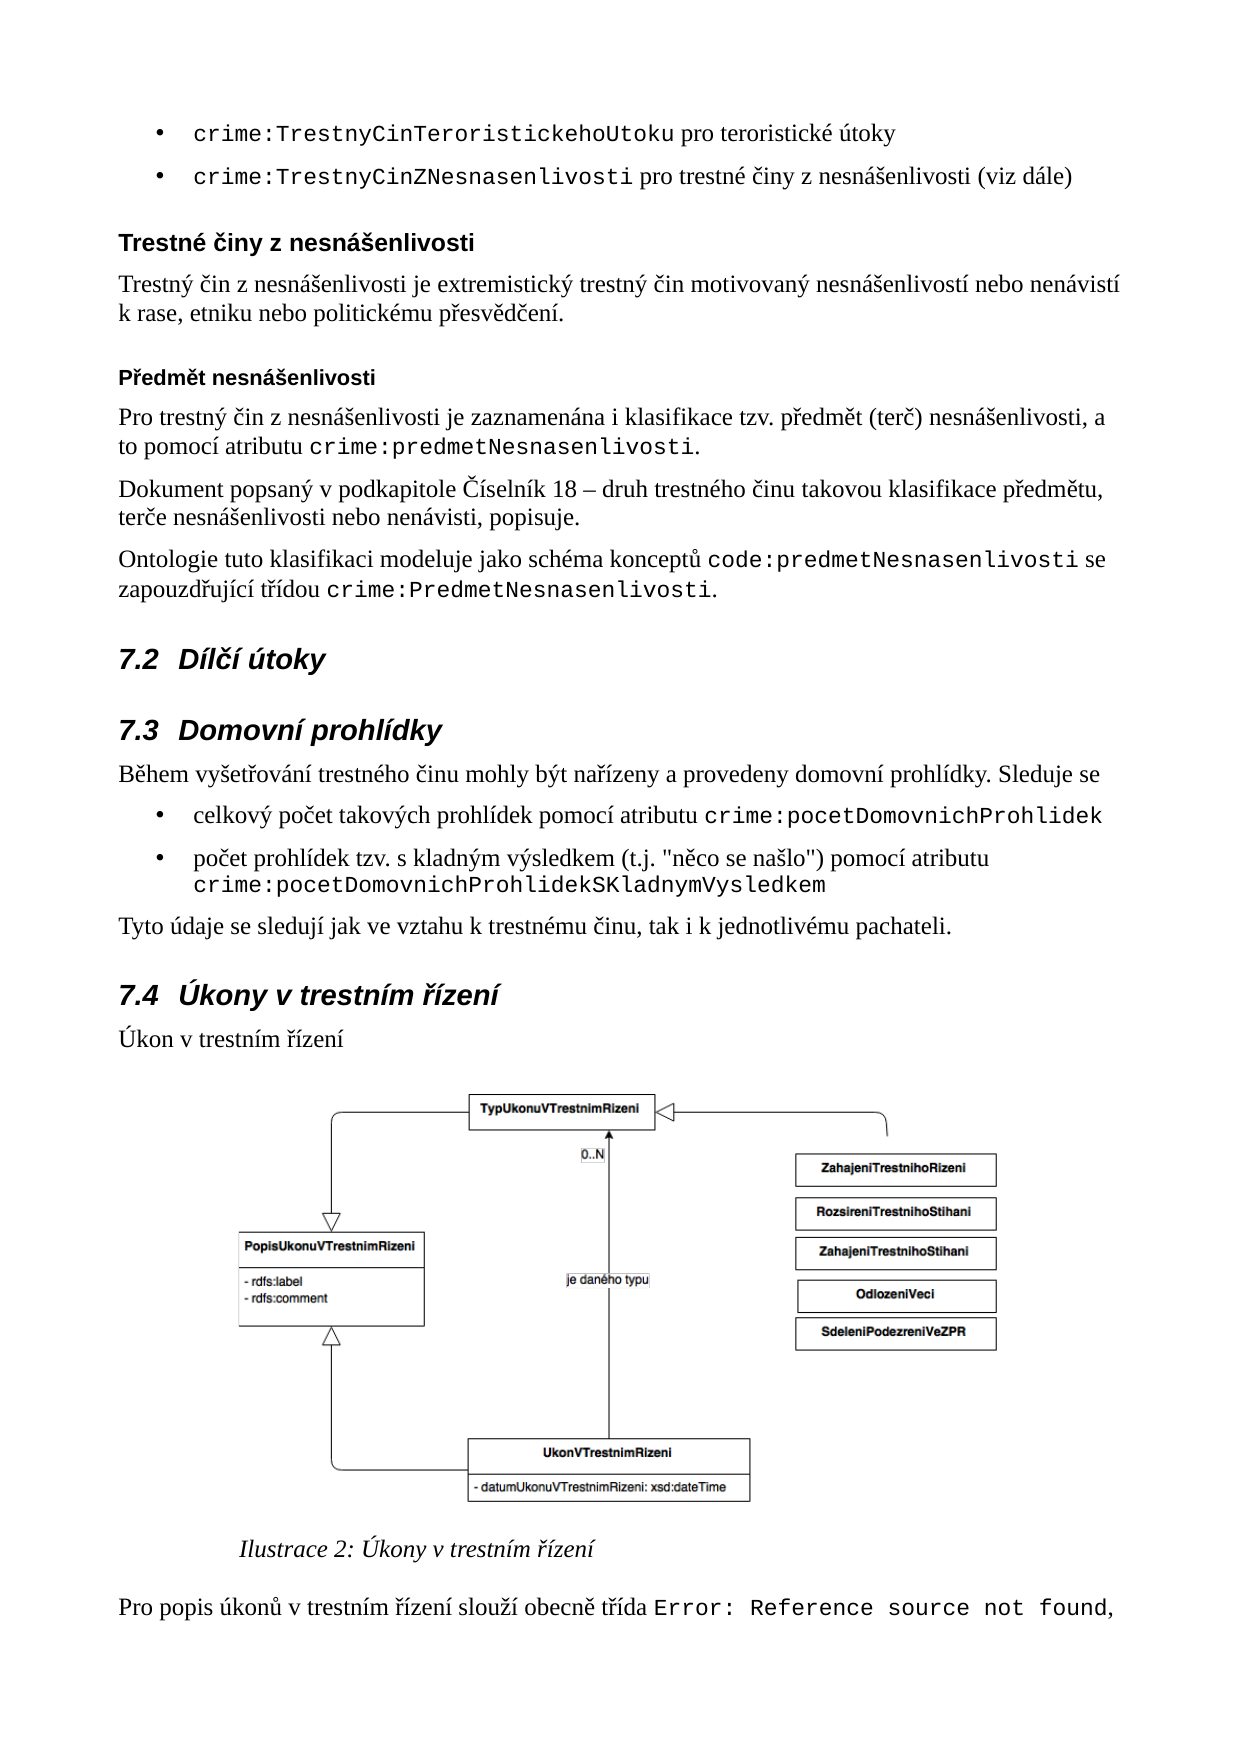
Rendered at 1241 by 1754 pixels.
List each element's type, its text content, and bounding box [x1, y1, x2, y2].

text Pro trestný čin z nesnášenlivosti je zaznamenána i klasifikace tzv. předmět (terč) nesnášenlivosti, a to pomocí atributu crime:predmetNesnasenlivosti. [118, 402, 1122, 461]
subtitle Domovní prohlídky [118, 713, 1122, 746]
list crime:TrestnyCinZNesnasenlivosti pro trestné činy z nesnášenlivosti (viz dále) [156, 161, 1122, 191]
subtitle Dílčí útoky [118, 642, 1122, 675]
text Trestný čin z nesnášenlivosti je extremistický trestný čin motivovaný nesnášenlivostí nebo nenávistí k rase, etniku nebo politickému přesvědčení. [118, 269, 1122, 327]
text Pro popis úkonů v trestním řízení slouží obecně třída Chyba: zdroj odkazu nenalezen, která zaznamenává: [118, 1065, 1122, 1623]
text Úkon v trestním řízení [118, 1024, 1122, 1052]
text Během vyšetřování trestného činu mohly být nařízeny a provedeny domovní prohlídky. Sleduje se [118, 759, 1122, 787]
list celkový počet takových prohlídek pomocí atributu crime:pocetDomovnichProhlidek [156, 800, 1122, 830]
list počet prohlídek tzv. s kladným výsledkem (t.j. "něco se našlo") pomocí atributu crime:pocetDomovnichProhlidekSKladnymVysledkem [156, 843, 1122, 899]
picture [238, 1094, 1002, 1505]
text Ontologie tuto klasifikaci modeluje jako schéma konceptů code:predmetNesnasenlivosti se zapouzdřující třídou crime:PredmetNesnasenlivosti. [118, 544, 1122, 604]
subtitle Trestné činy z nesnášenlivosti [118, 228, 1122, 257]
list crime:TrestnyCinTeroristickehoUtoku pro teroristické útoky [156, 118, 1122, 148]
text Ilustrace 2: Úkony v trestním řízení [239, 1505, 1001, 1563]
subtitle Úkony v trestním řízení [118, 978, 1122, 1011]
text Tyto údaje se sledují jak ve vztahu k trestnému činu, tak i k jednotlivému pachateli. [118, 911, 1122, 940]
subtitle Předmět nesnášenlivosti [118, 364, 1122, 390]
text Dokument popsaný v podkapitole Číselník 18 – druh trestného činu takovou klasifikace předmětu, terče nesnášenlivosti nebo nenávisti, popisuje. [118, 474, 1122, 531]
